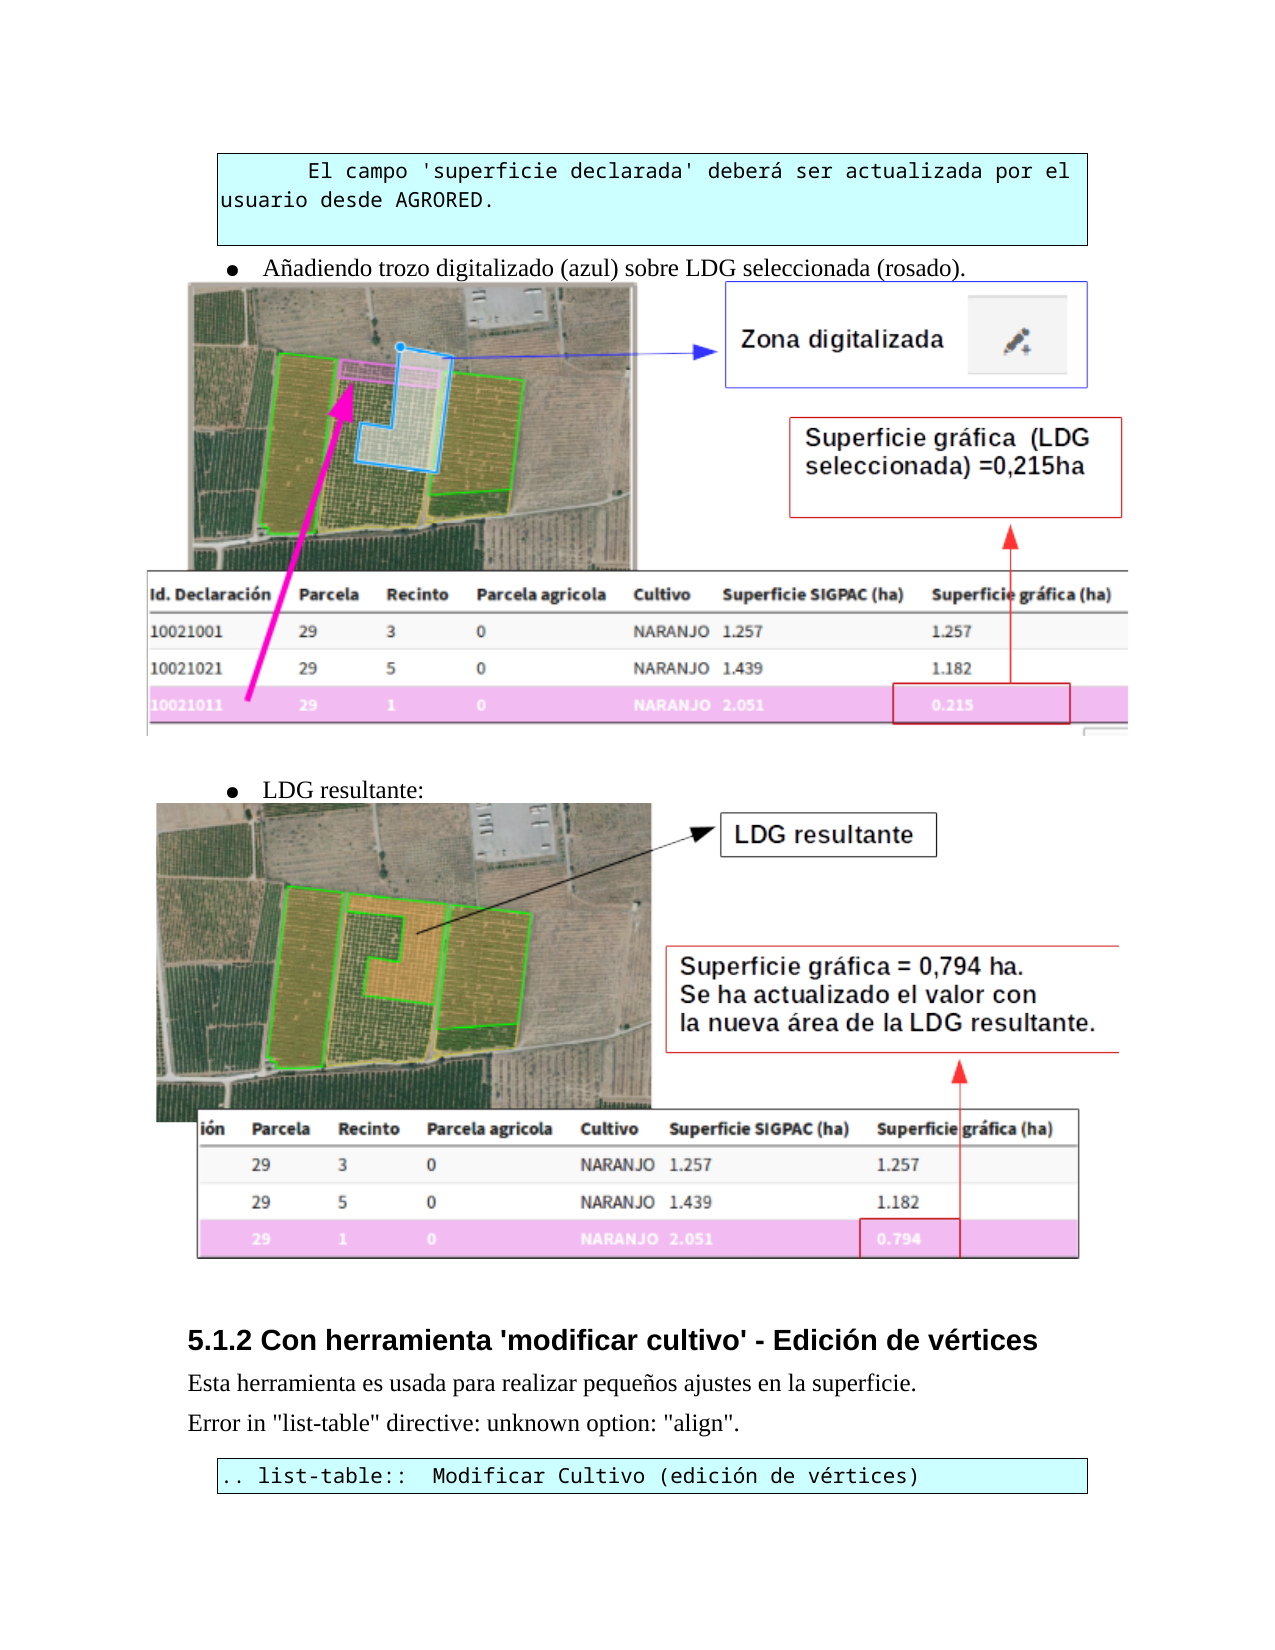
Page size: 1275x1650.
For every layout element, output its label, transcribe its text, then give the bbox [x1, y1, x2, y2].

subtitle 5.1.2 Con herramienta 'modificar cultivo' - Edición de vértices [187, 1324, 1087, 1356]
text El campo 'superficie declarada' deberá ser actualizada por el usuario desde AGRORED. [218, 154, 1087, 245]
list Añadiendo trozo digitalizado (azul) sobre LDG seleccionada (rosado). [225, 254, 1087, 281]
picture [146, 281, 1129, 736]
text Error in "list-table" directive: unknown option: "align". [187, 1409, 1087, 1437]
picture [156, 803, 1119, 1259]
list LDG resultante: [225, 776, 1087, 803]
text Esta herramienta es usada para realizar pequeños ajustes en la superficie. [187, 1369, 1087, 1397]
text .. list-table:: Modificar Cultivo (edición de vértices) [218, 1459, 1087, 1493]
